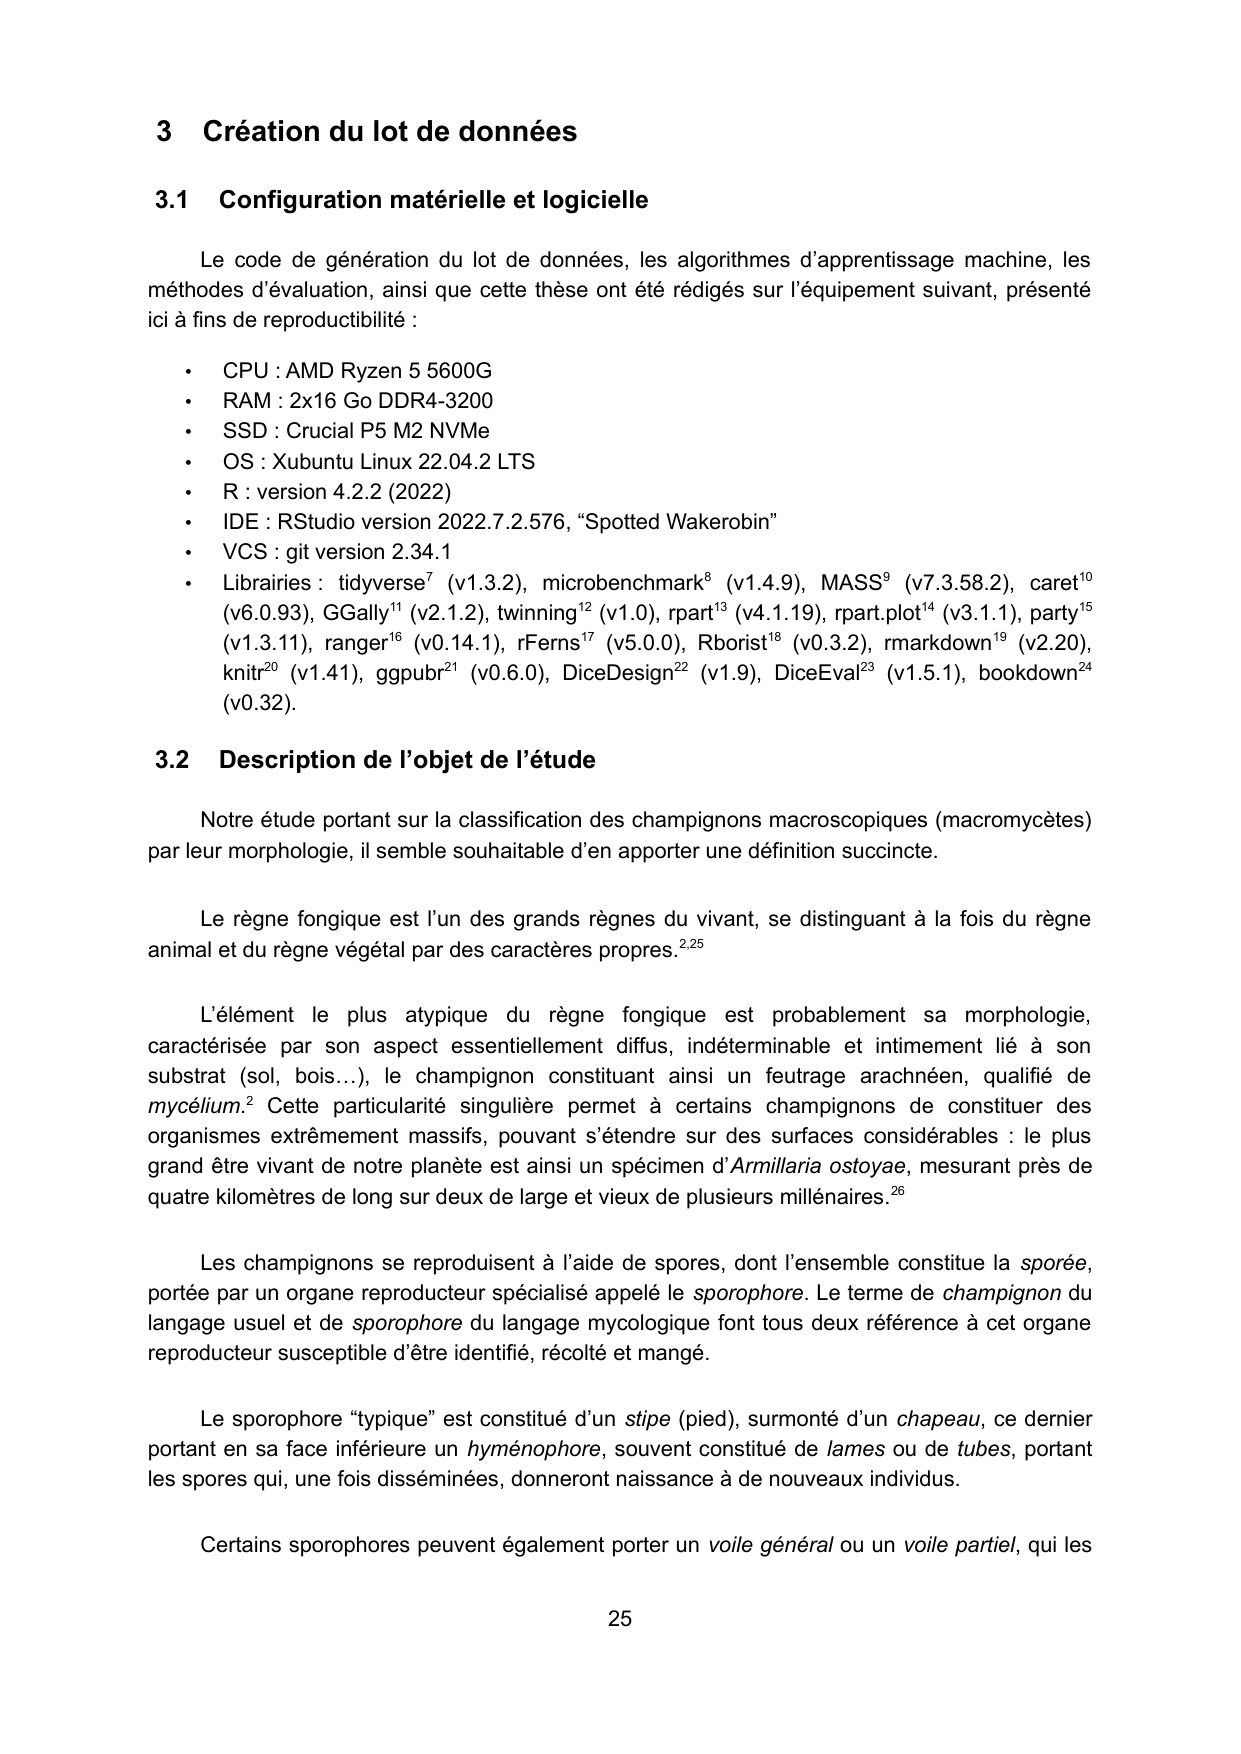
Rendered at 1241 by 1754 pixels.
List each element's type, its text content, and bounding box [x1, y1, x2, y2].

text Le sporophore “typique” est constitué d’un stipe (pied), surmonté d’un chapeau, ce dernier portant en sa face inférieure un hyménophore, souvent constitué de lames ou de tubes, portant les spores qui, une fois disséminées, donneront naissance à de nouveaux individus. [148, 1406, 1093, 1492]
list SSD : Crucial P5 M2 NVMe [185, 418, 1093, 443]
subtitle Création du lot de données [148, 113, 1093, 147]
text L’élément le plus atypique du règne fongique est probablement sa morphologie, caractérisée par son aspect essentiellement diffus, indéterminable et intimement lié à son substrat (sol, bois…), le champignon constituant ainsi un feutrage arachnéen, qualifié de mycélium.2 Cette particularité singulière permet à certains champignons de constituer des organismes extrêmement massifs, pouvant s’étendre sur des surfaces considérables : le plus grand être vivant de notre planète est ainsi un spécimen d’Armillaria ostoyae, mesurant près de quatre kilomètres de long sur deux de large et vieux de plusieurs millénaires.26 [148, 1002, 1093, 1209]
list OS : Xubuntu Linux 22.04.2 LTS [185, 448, 1093, 474]
subtitle Description de l’objet de l’étude [148, 745, 1093, 774]
list RAM : 2x16 Go DDR4-3200 [185, 388, 1093, 413]
subtitle Configuration matérielle et logicielle [148, 184, 1093, 213]
text Le code de génération du lot de données, les algorithmes d’apprentissage machine, les méthodes d’évaluation, ainsi que cette thèse ont été rédigés sur l’équipement suivant, présenté ici à fins de reproductibilité : [148, 247, 1093, 332]
list R : version 4.2.2 (2022) [185, 479, 1093, 504]
text Les champignons se reproduisent à l’aide de spores, dont l’ensemble constitue la sporée, portée par un organe reproducteur spécialisé appelé le sporophore. Le terme de champignon du langage usuel et de sporophore du langage mycologique font tous deux référence à cet organe reproducteur susceptible d’être identifié, récolté et mangé. [148, 1249, 1093, 1365]
text Certains sporophores peuvent également porter un voile général ou un voile partiel, qui les [148, 1532, 1093, 1557]
list CPU : AMD Ryzen 5 5600G [185, 358, 1093, 383]
text Notre étude portant sur la classification des champignons macroscopiques (macromycètes) par leur morphologie, il semble souhaitable d’en apporter une définition succincte. [148, 807, 1093, 863]
list IDE : RStudio version 2022.7.2.576, “Spotted Wakerobin” [185, 509, 1093, 534]
text Le règne fongique est l’un des grands règnes du vivant, se distinguant à la fois du règne animal et du règne végétal par des caractères propres.2,25 [148, 906, 1093, 962]
list Librairies : tidyverse7 (v1.3.2), microbenchmark8 (v1.4.9), MASS9 (v7.3.58.2), caret10 (v6.0.93), GGally11 (v2.1.2), twinning12 (v1.0), rpart13 (v4.1.19), rpart.plot14 (v3.1.1), party15 (v1.3.11), ranger16 (v0.14.1), rFerns17 (v5.0.0), Rborist18 (v0.3.2), rmarkdown19 (v2.20), knitr20 (v1.41), ggpubr21 (v0.6.0), DiceDesign22 (v1.9), DiceEval23 (v1.5.1), bookdown24 (v0.32). [185, 569, 1093, 715]
list VCS : git version 2.34.1 [185, 539, 1093, 564]
